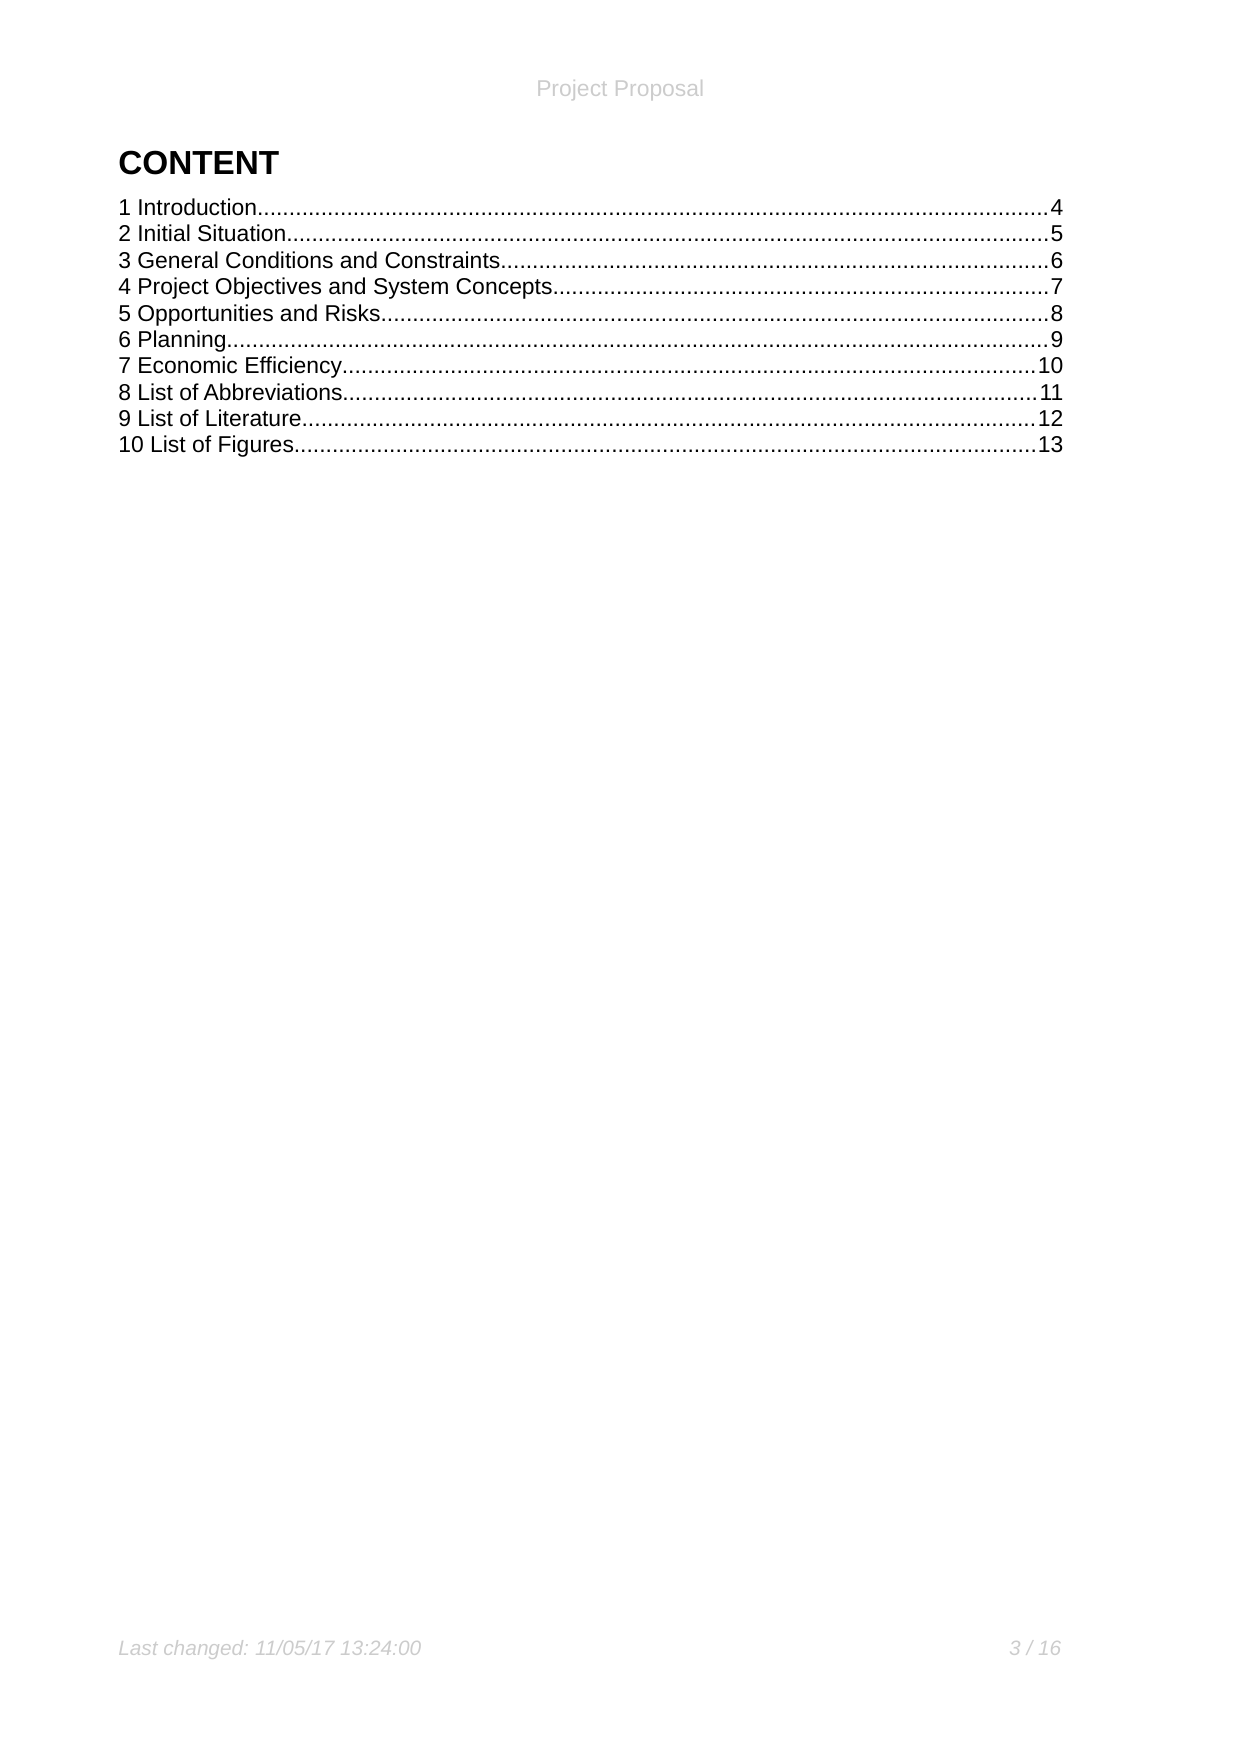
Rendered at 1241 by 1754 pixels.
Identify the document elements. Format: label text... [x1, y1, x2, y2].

text 2 Initial Situation 5 [118, 220, 1122, 247]
text 5 Opportunities and Risks 8 [118, 299, 1122, 326]
text 8 List of Abbreviations 11 [118, 378, 1122, 405]
text 1 Introduction 4 [118, 194, 1122, 220]
text 6 Planning 9 [118, 326, 1122, 352]
text 10 List of Figures 13 [118, 431, 1122, 458]
text 7 Economic Efficiency 10 [118, 352, 1122, 378]
subtitle Content [118, 143, 1122, 182]
text 3 General Conditions and Constraints 6 [118, 247, 1122, 273]
text 4 Project Objectives and System Concepts 7 [118, 273, 1122, 299]
text 9 List of Literature 12 [118, 405, 1122, 431]
